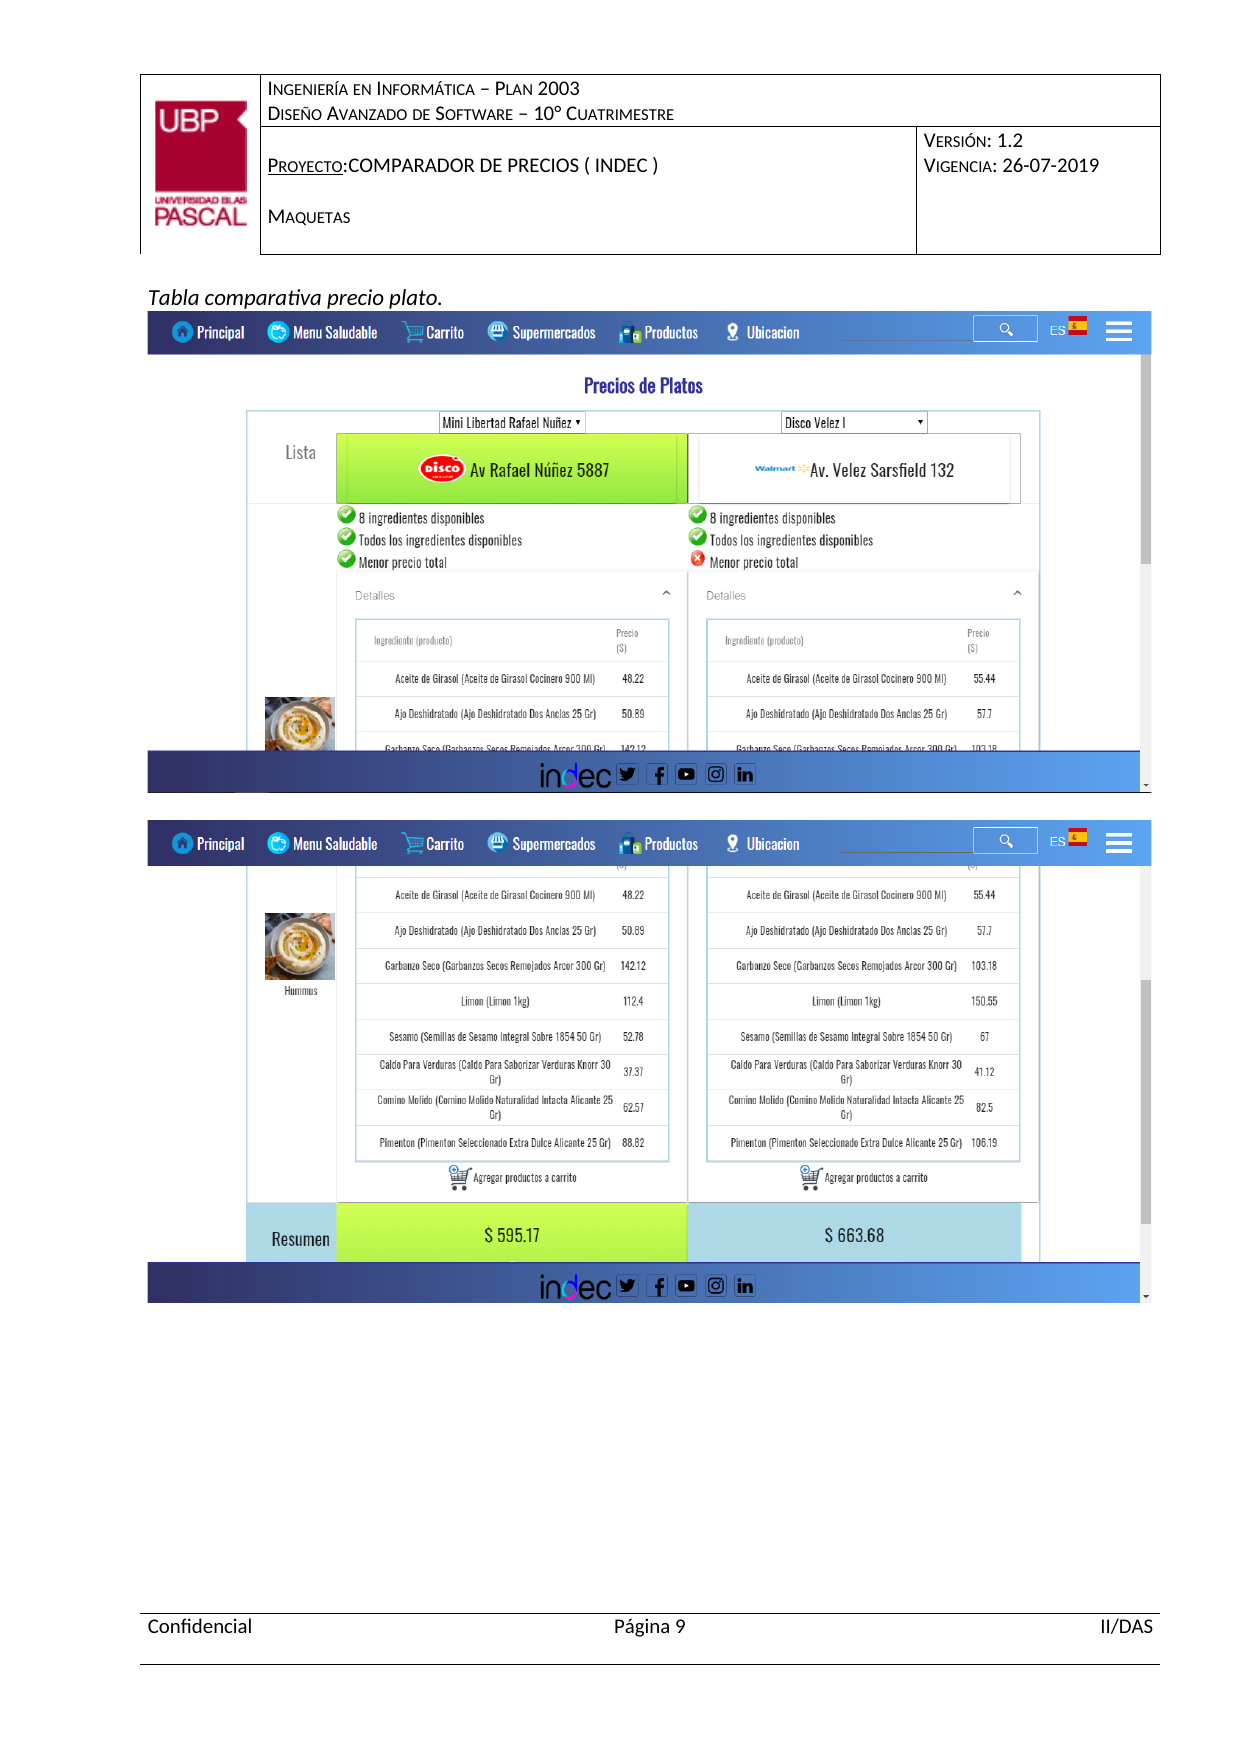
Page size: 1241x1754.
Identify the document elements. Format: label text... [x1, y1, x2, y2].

text Tabla comparativa precio plato. [148, 283, 1152, 311]
picture [154, 100, 247, 229]
picture [147, 311, 1152, 793]
picture [147, 820, 1152, 1303]
